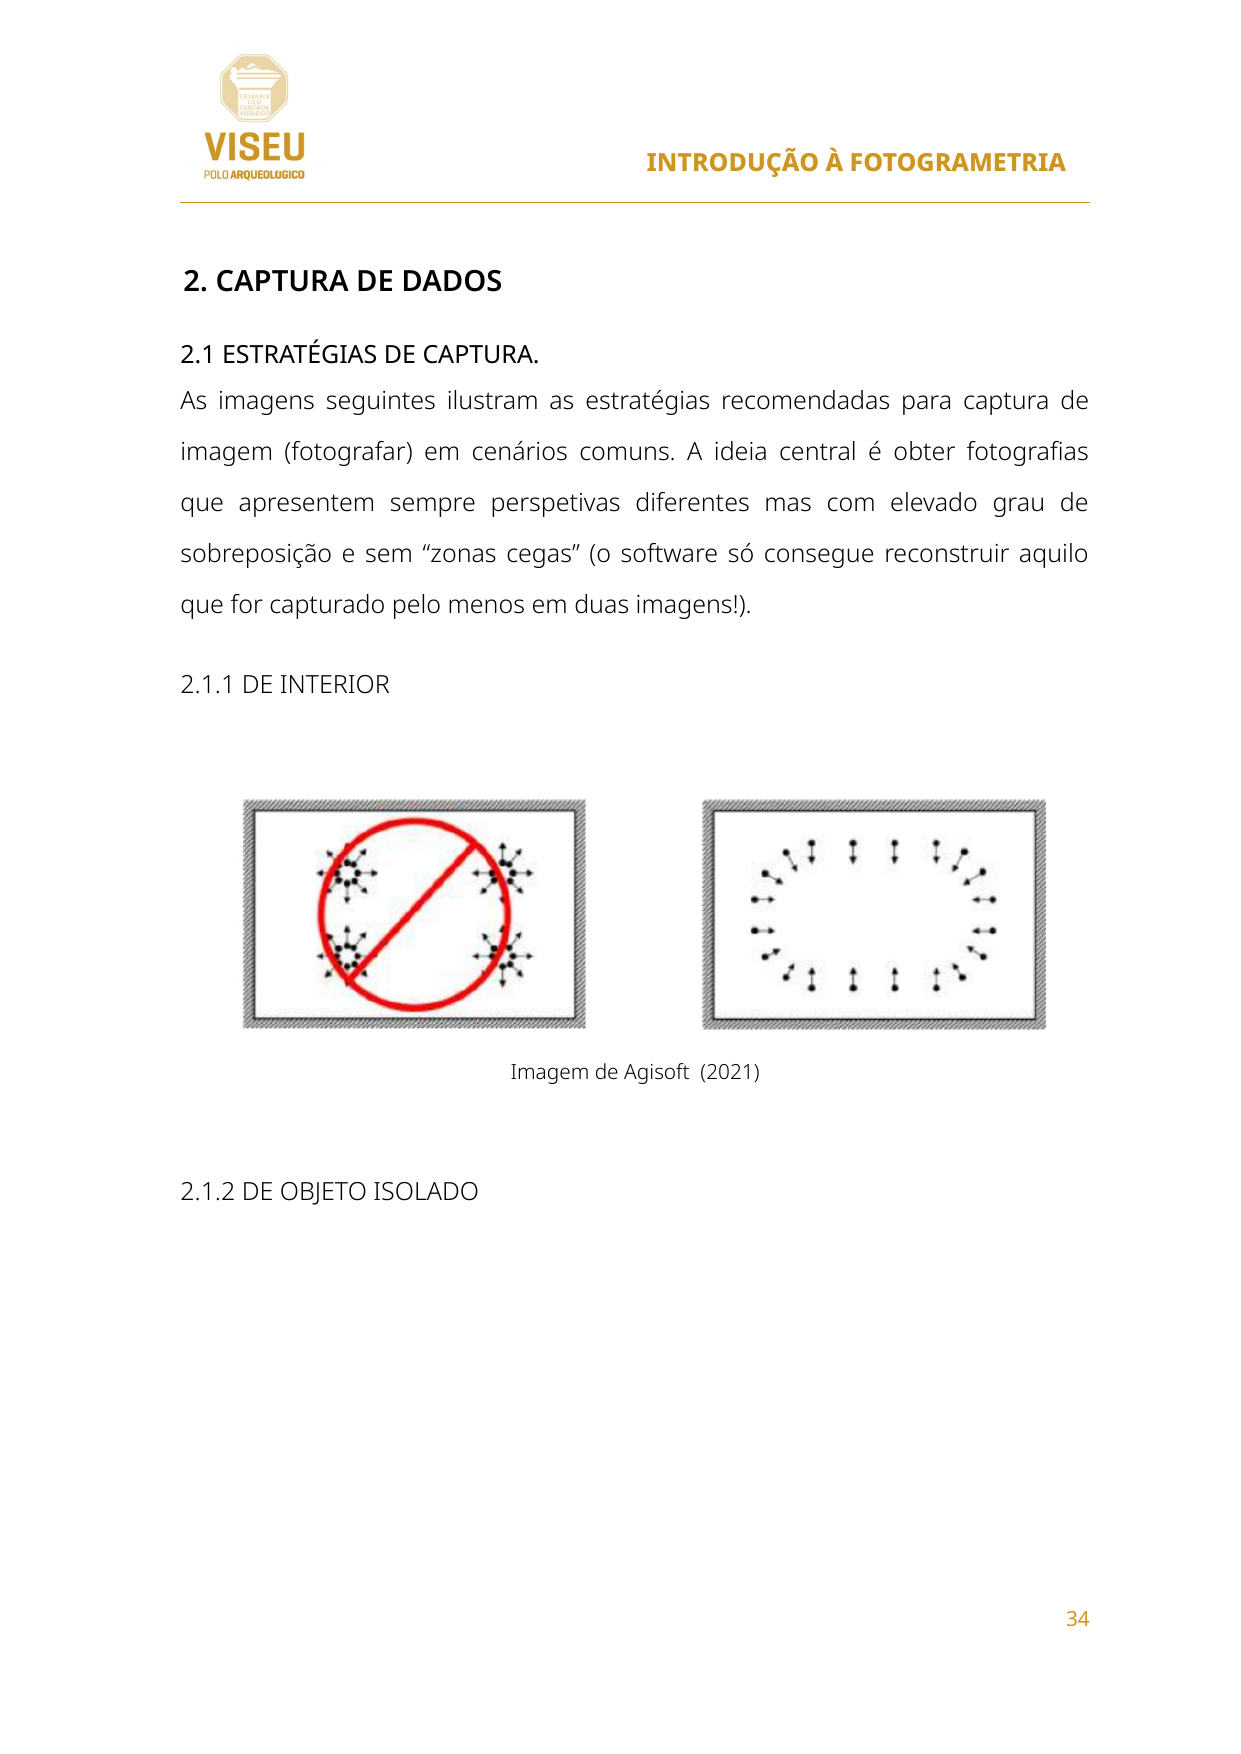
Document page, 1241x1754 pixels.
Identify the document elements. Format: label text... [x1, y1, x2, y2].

subtitle 2.1 Estratégias de captura. [180, 336, 1090, 370]
subtitle 2.1.1 De interior [180, 667, 1090, 701]
subtitle 2.1.2 DE objeto isolado [180, 1174, 1090, 1208]
text Imagem de Agisoft (2021) [180, 1058, 1090, 1086]
picture [180, 708, 1090, 1058]
subtitle 2. CAPTURA DE DADOS [180, 257, 1090, 303]
text As imagens seguintes ilustram as estratégias recomendadas para captura de imagem (fotografar) em cenários comuns. A ideia central é obter fotografias que apresentem sempre perspetivas diferentes mas com elevado grau de sobreposição e sem “zonas cegas” (o software só consegue reconstruir aquilo que for capturado pelo menos em duas imagens!). [180, 383, 1090, 621]
